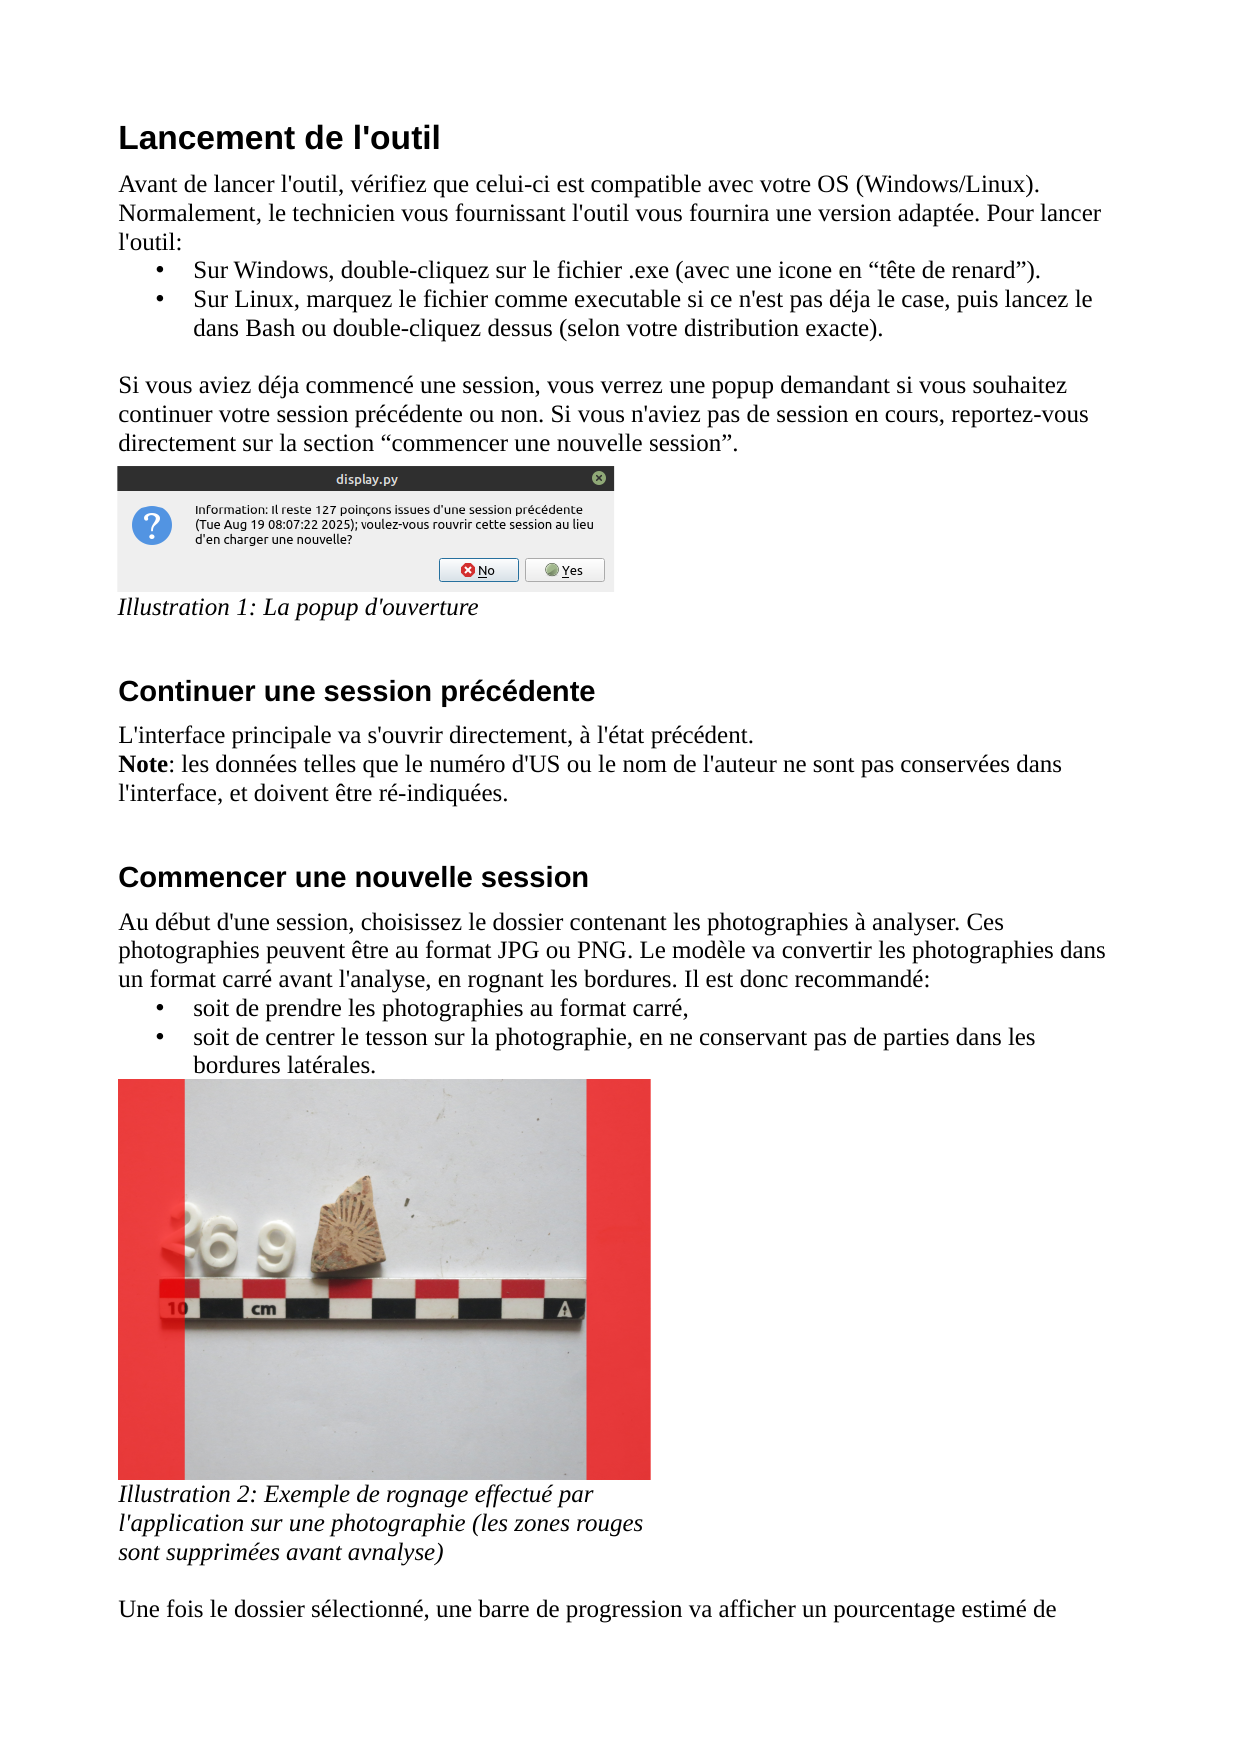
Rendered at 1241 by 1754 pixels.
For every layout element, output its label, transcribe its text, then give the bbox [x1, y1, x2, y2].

text Avant de lancer l'outil, vérifiez que celui-ci est compatible avec votre OS (Windows/Linux). Normalement, le technicien vous fournissant l'outil vous fournira une version adaptée. Pour lancer l'outil: [118, 169, 1122, 256]
text Note: les données telles que le numéro d'US ou le nom de l'auteur ne sont pas conservées dans l'interface, et doivent être ré-indiquées. [118, 749, 1122, 807]
subtitle Continuer une session précédente [118, 674, 1122, 708]
list soit de prendre les photographies au format carré, [156, 993, 1122, 1022]
text Illustration 1: La popup d'ouverture [117, 592, 614, 621]
text Illustration 2: Exemple de rognage effectué par l'application sur une photographie (les zones rouges sont supprimées avant avnalyse) [118, 1480, 651, 1566]
list Sur Linux, marquez le fichier comme executable si ce n'est pas déja le case, puis lancez le dans Bash ou double-cliquez dessus (selon votre distribution exacte). [156, 284, 1122, 342]
picture [117, 466, 615, 592]
subtitle Commencer une nouvelle session [118, 861, 1122, 894]
text L'interface principale va s'ouvrir directement, à l'état précédent. [118, 721, 1122, 749]
subtitle Lancement de l'outil [118, 118, 1122, 157]
list soit de centrer le tesson sur la photographie, en ne conservant pas de parties dans les bordures latérales. [156, 1022, 1122, 1079]
text Une fois le dossier sélectionné, une barre de progression va afficher un pourcentage estimé de [118, 1594, 1122, 1623]
text Si vous aviez déja commencé une session, vous verrez une popup demandant si vous souhaitez continuer votre session précédente ou non. Si vous n'aviez pas de session en cours, reportez-vous directement sur la section “commencer une nouvelle session”. [118, 371, 1122, 457]
list Sur Windows, double-cliquez sur le fichier .exe (avec une icone en “tête de renard”). [156, 256, 1122, 284]
text Au début d'une session, choisissez le dossier contenant les photographies à analyser. Ces photographies peuvent être au format JPG ou PNG. Le modèle va convertir les photographies dans un format carré avant l'analyse, en rognant les bordures. Il est donc recommandé: [118, 907, 1122, 993]
picture [118, 1079, 651, 1480]
